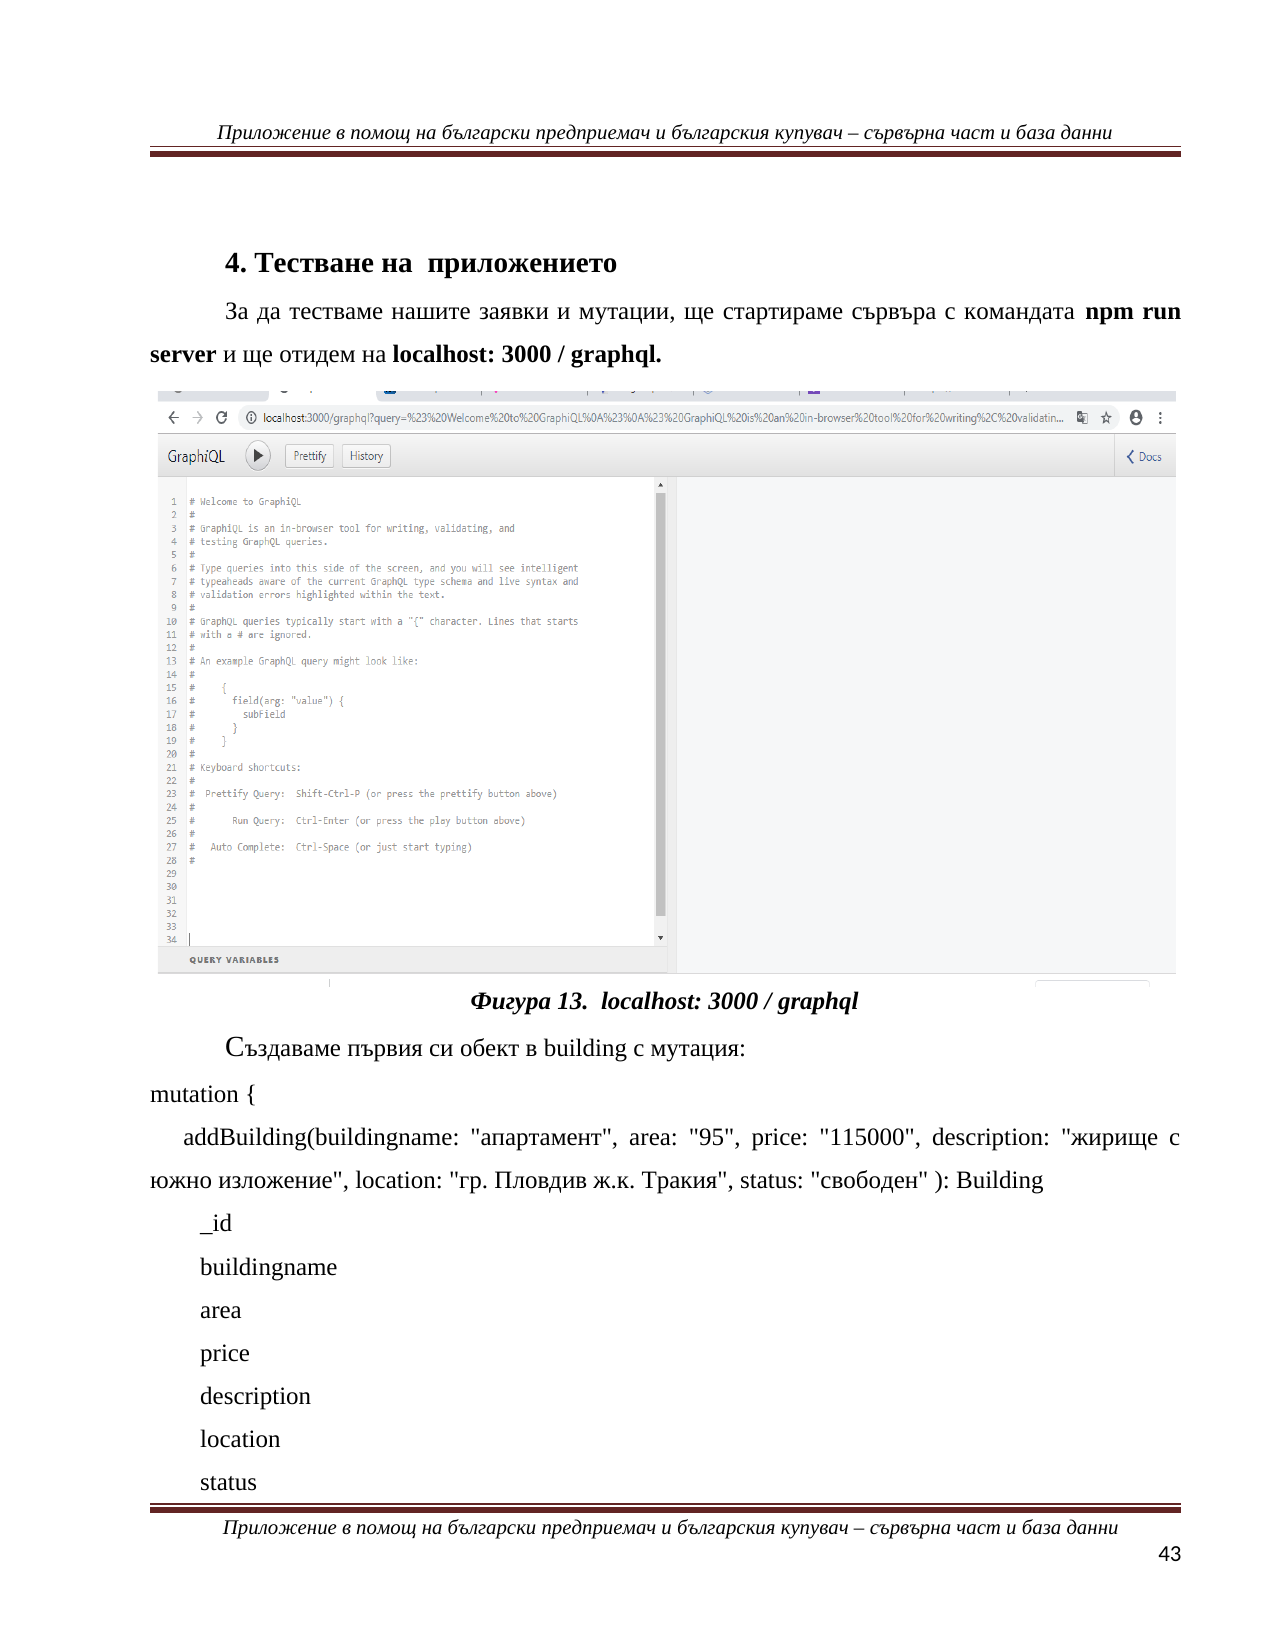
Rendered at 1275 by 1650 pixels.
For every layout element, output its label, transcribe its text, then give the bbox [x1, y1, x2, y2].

text status [150, 1467, 1181, 1496]
text 4. Тестване на приложението [150, 245, 1181, 279]
text _id [150, 1208, 1181, 1237]
picture [157, 391, 1160, 987]
text addBuilding(buildingname: "апартамент", area: "95", price: "115000", description: "жирище с южно изложение", location: "гр. Пловдив ж.к. Тракия", status: "свободен" ): Building [150, 1122, 1181, 1194]
text buildingname [150, 1252, 1181, 1280]
text location [150, 1424, 1181, 1453]
text mutation { [150, 1079, 1181, 1108]
text За да тестваме нашите заявки и мутации, ще стартираме сървъра с командата npm run server и ще отидем на localhost: 3000 / graphql. [150, 296, 1181, 368]
text area [150, 1295, 1181, 1323]
text Фигура 13. localhost: 3000 / graphql [150, 986, 1181, 1014]
text Създаваме първия си обект в building с мутация: [150, 1029, 1181, 1062]
text price [150, 1338, 1181, 1367]
text description [150, 1381, 1181, 1410]
